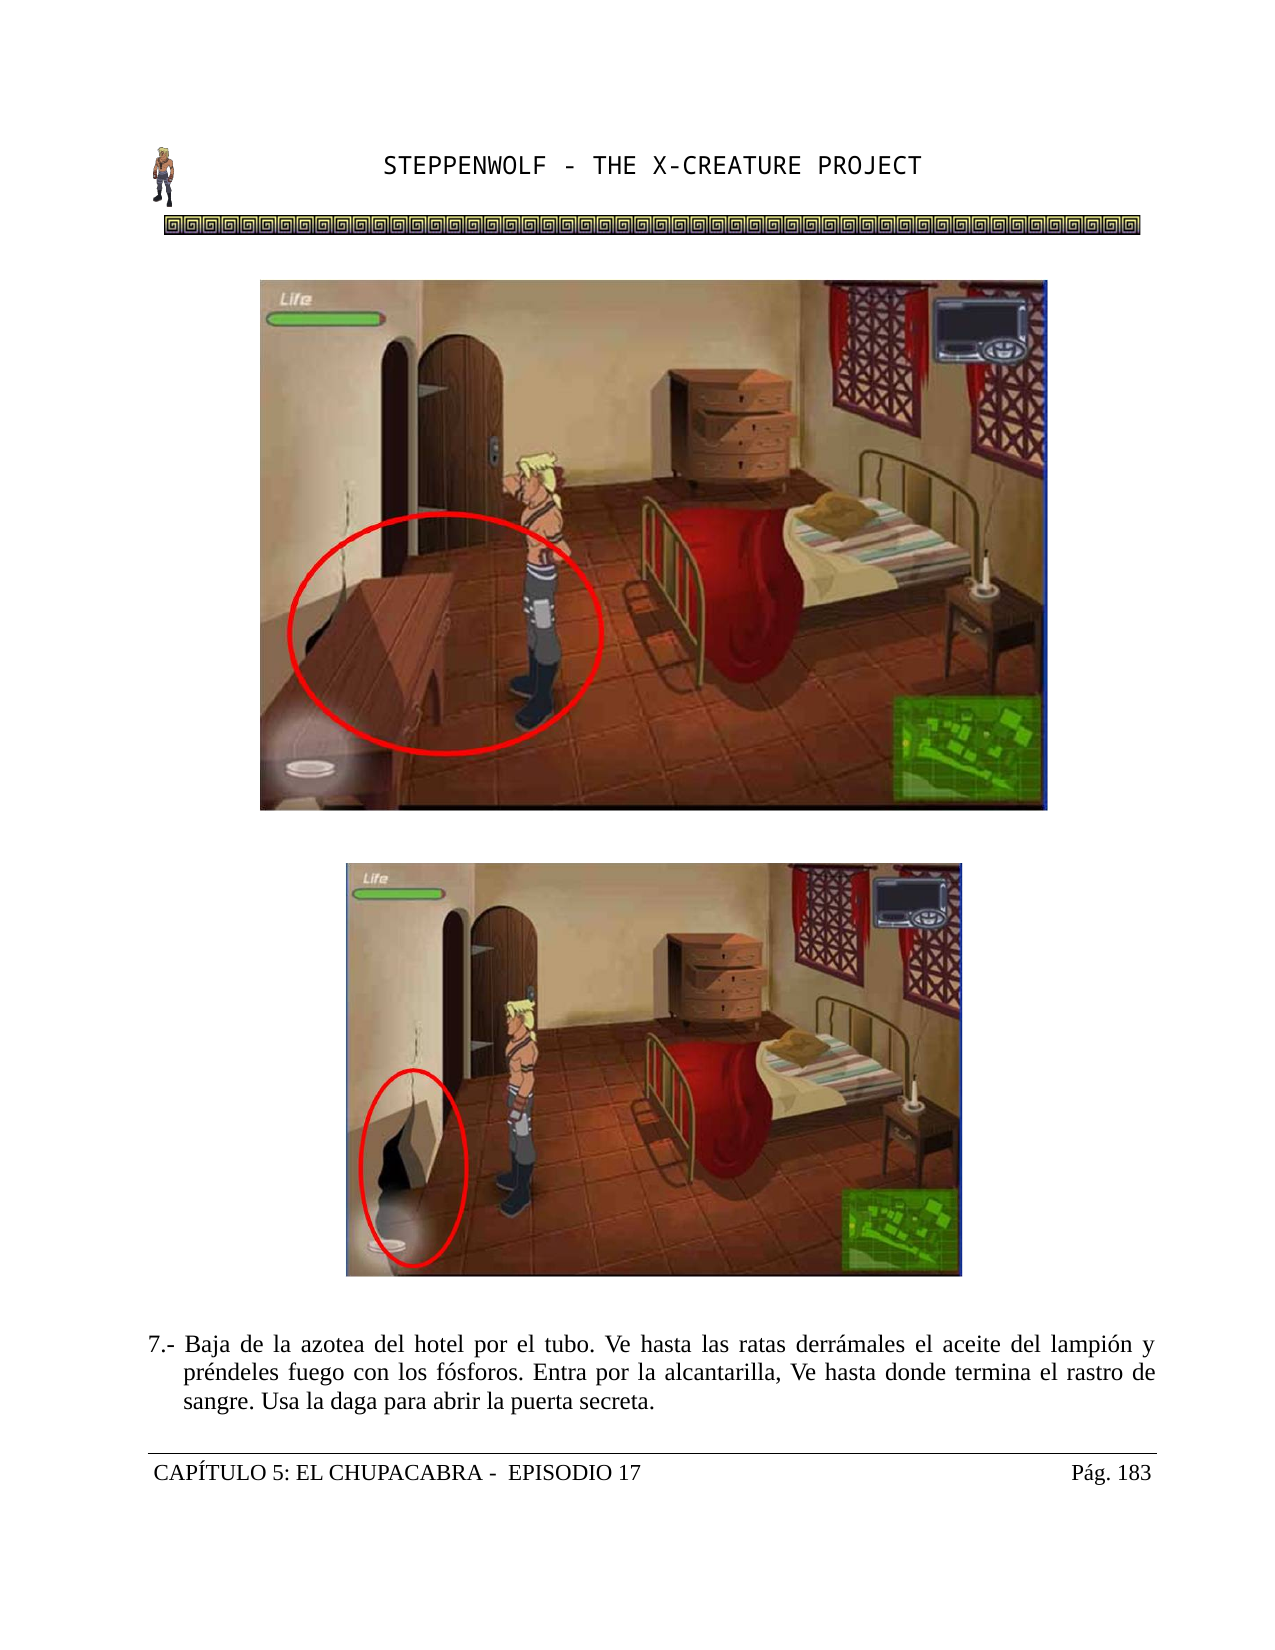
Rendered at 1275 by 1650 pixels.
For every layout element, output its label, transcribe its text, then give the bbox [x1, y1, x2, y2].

picture [259, 279, 1048, 811]
picture [164, 215, 1141, 235]
picture [147, 147, 181, 207]
picture [345, 863, 963, 1277]
text 7.- Baja de la azotea del hotel por el tubo. Ve hasta las ratas derrámales el aceite del lampión y préndeles fuego con los fósforos. Entra por la alcantarilla, Ve hasta donde termina el rastro de sangre. Usa la daga para abrir la puerta secreta. [148, 1329, 1157, 1415]
